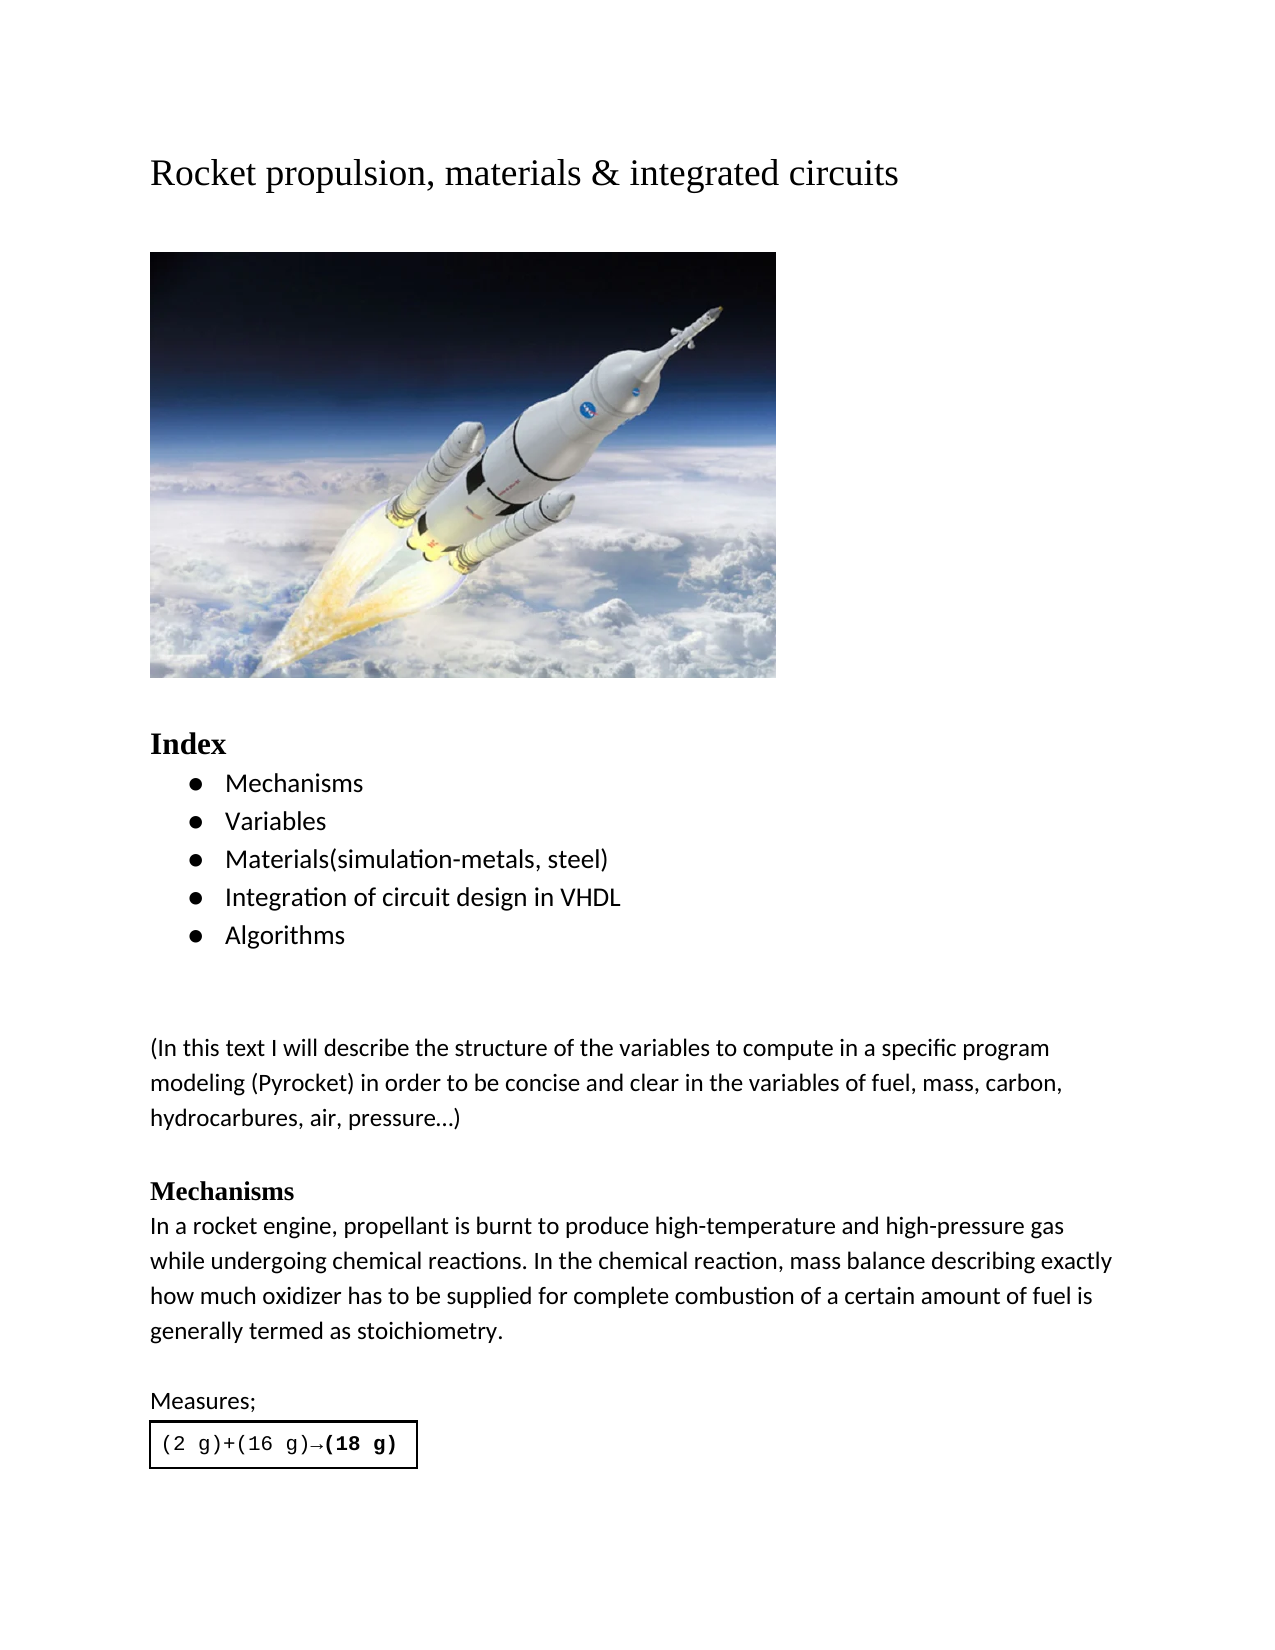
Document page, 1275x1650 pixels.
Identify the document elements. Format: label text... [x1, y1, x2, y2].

table_header (2 g)+(16 g)→(18 g) [151, 1423, 416, 1467]
list Integration of circuit design in VHDL [187, 880, 1125, 913]
list Algorithms [187, 918, 1125, 951]
text Rocket propulsion, materials & integrated circuits [150, 150, 1125, 193]
text Index [150, 725, 1125, 761]
text Measures; [150, 1385, 1125, 1416]
list Mechanisms [187, 766, 1125, 799]
text In a rocket engine, propellant is burnt to produce high-temperature and high-pressure gas while undergoing chemical reactions. In the chemical reaction, mass balance describing exactly how much oxidizer has to be supplied for complete combustion of a certain amount of fuel is generally termed as stoichiometry. [150, 1210, 1125, 1346]
list Variables [187, 804, 1125, 837]
text (In this text I will describe the structure of the variables to compute in a specific program modeling (Pyrocket) in order to be concise and clear in the variables of fuel, mass, carbon, hydrocarbures, air, pressure…) [150, 1032, 1125, 1132]
picture [150, 252, 776, 678]
list Materials(simulation-metals, steel) [187, 842, 1125, 875]
text Mechanisms [150, 1175, 1125, 1206]
